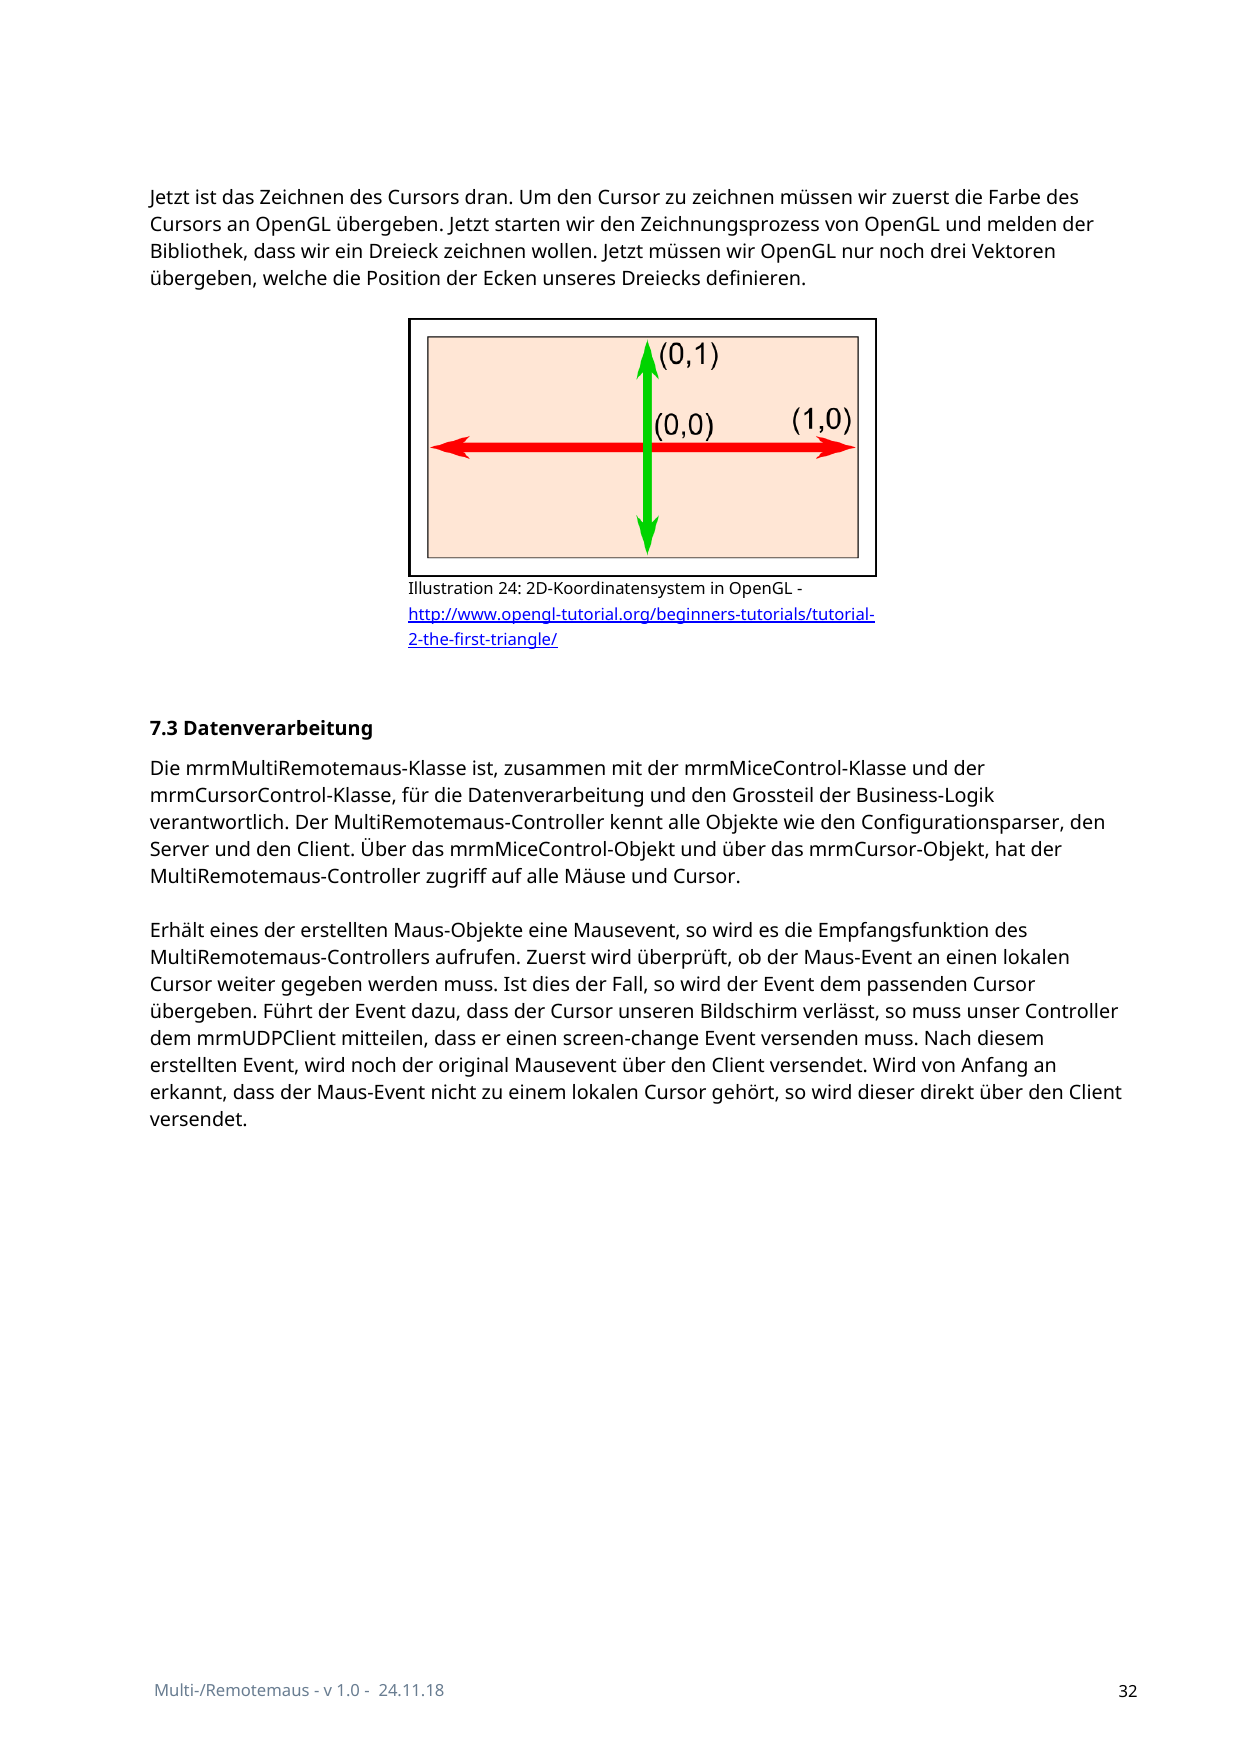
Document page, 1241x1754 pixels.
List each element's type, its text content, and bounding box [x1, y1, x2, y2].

text Jetzt ist das Zeichnen des Cursors dran. Um den Cursor zu zeichnen müssen wir zuerst die Farbe des Cursors an OpenGL übergeben. Jetzt starten wir den Zeichnungsprozess von OpenGL und melden der Bibliothek, dass wir ein Dreieck zeichnen wollen. Jetzt müssen wir OpenGL nur noch drei Vektoren übergeben, welche die Position der Ecken unseres Dreiecks definieren. [149, 183, 1136, 291]
text Die mrmMultiRemotemaus-Klasse ist, zusammen mit der mrmMiceControl-Klasse und der mrmCursorControl-Klasse, für die Datenverarbeitung und den Grossteil der Business-Logik verantwortlich. Der MultiRemotemaus-Controller kennt alle Objekte wie den Configurationsparser, den Server und den Client. Über das mrmMiceControl-Objekt und über das mrmCursor-Objekt, hat der MultiRemotemaus-Controller zugriff auf alle Mäuse und Cursor. [149, 754, 1136, 889]
text Illustration 24: 2D-Koordinatensystem in OpenGL - http://www.opengl-tutorial.org/beginners-tutorials/tutorial-2-the-first-triangle/ [408, 577, 877, 650]
text Erhält eines der erstellten Maus-Objekte eine Mausevent, so wird es die Empfangsfunktion des MultiRemotemaus-Controllers aufrufen. Zuerst wird überprüft, ob der Maus-Event an einen lokalen Cursor weiter gegeben werden muss. Ist dies der Fall, so wird der Event dem passenden Cursor übergeben. Führt der Event dazu, dass der Cursor unseren Bildschirm verlässt, so muss unser Controller dem mrmUDPClient mitteilen, dass er einen screen-change Event versenden muss. Nach diesem erstellten Event, wird noch der original Mausevent über den Client versendet. Wird von Anfang an erkannt, dass der Maus-Event nicht zu einem lokalen Cursor gehört, so wird dieser direkt über den Client versendet. [149, 916, 1136, 1132]
subtitle Datenverarbeitung [149, 715, 1136, 742]
picture [408, 318, 877, 577]
